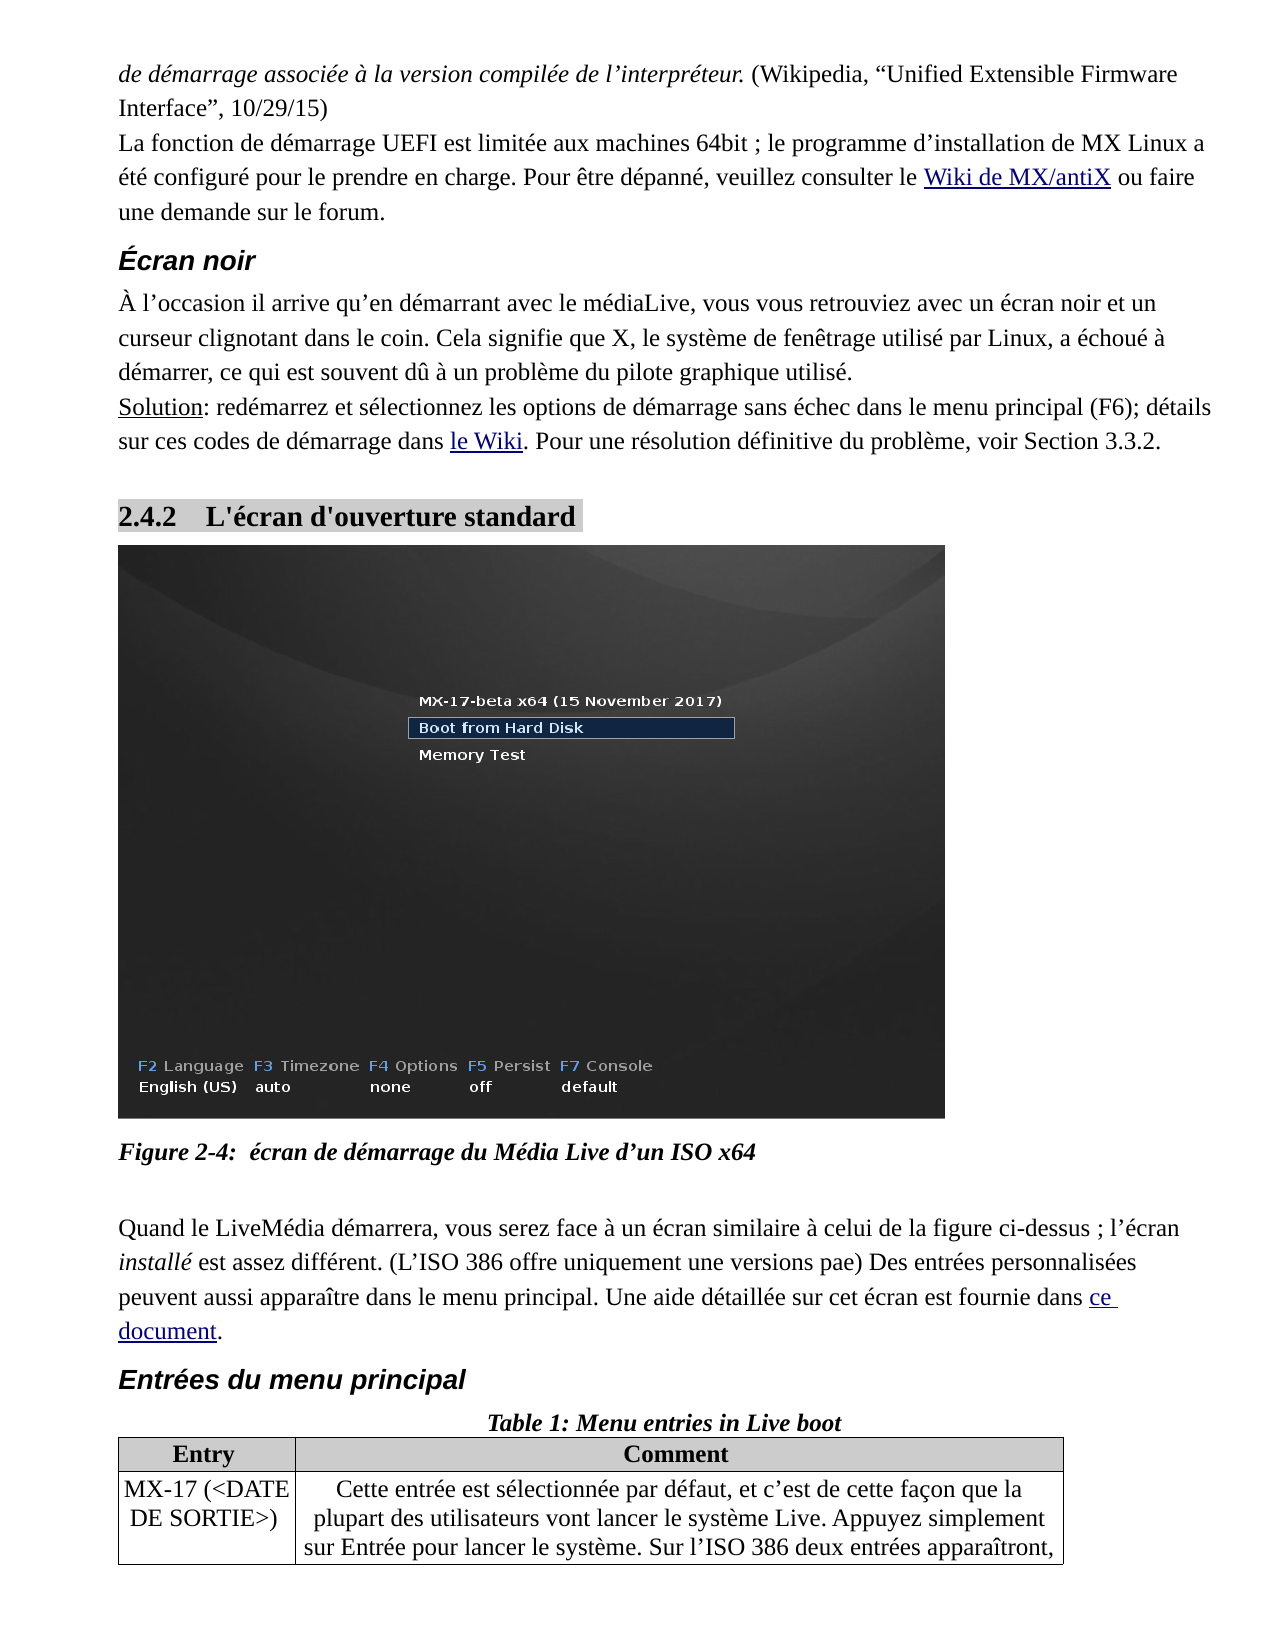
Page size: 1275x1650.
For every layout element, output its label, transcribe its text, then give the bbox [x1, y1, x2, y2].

table_cell Cette entrée est sélectionnée par défaut, et c’est de cette façon que la plupart des utilisateurs vont lancer le système Live. Appuyez simplement sur Entrée pour lancer le système. Sur l’ISO 386 deux entrées apparaîtront, [296, 1472, 1063, 1563]
text de démarrage associée à la version compilée de l’interpréteur. (Wikipedia, “Unified Extensible Firmware Interface”, 10/29/15) [118, 59, 1216, 122]
text Quand le LiveMédia démarrera, vous serez face à un écran similaire à celui de la figure ci-dessus ; l’écran installé est assez différent. (L’ISO 386 offre uniquement une versions pae) Des entrées personnalisées peuvent aussi apparaître dans le menu principal. Une aide détaillée sur cet écran est fournie dans ce document. [118, 1213, 1216, 1345]
text La fonction de démarrage UEFI est limitée aux machines 64bit ; le programme d’installation de MX Linux a été configuré pour le prendre en charge. Pour être dépanné, veuillez consulter le Wiki de MX/antiX ou faire une demande sur le forum. [118, 128, 1216, 226]
subtitle 2.4.2 L'écran d'ouverture standard [583, 499, 1216, 532]
table_cell MX-17 (<DATE DE SORTIE>) [119, 1472, 295, 1563]
text Solution: redémarrez et sélectionnez les options de démarrage sans échec dans le menu principal (F6); détails sur ces codes de démarrage dans le Wiki. Pour une résolution définitive du problème, voir Section 3.3.2. [118, 392, 1216, 455]
subtitle Écran noir [118, 244, 1216, 276]
picture [118, 545, 945, 1119]
text À l’occasion il arrive qu’en démarrant avec le médiaLive, vous vous retrouviez avec un écran noir et un curseur clignotant dans le coin. Cela signifie que X, le système de fenêtrage utilisé par Linux, a échoué à démarrer, ce qui est souvent dû à un problème du pilote graphique utilisé. [118, 288, 1216, 386]
subtitle Table 1: Menu entries in Live boot [118, 1408, 1216, 1437]
table_header Comment [296, 1438, 1063, 1471]
text Figure 2-4: écran de démarrage du Média Live d’un ISO x64 [118, 1137, 1216, 1166]
table_header Entry [119, 1438, 295, 1471]
subtitle Entrées du menu principal [118, 1363, 1216, 1395]
